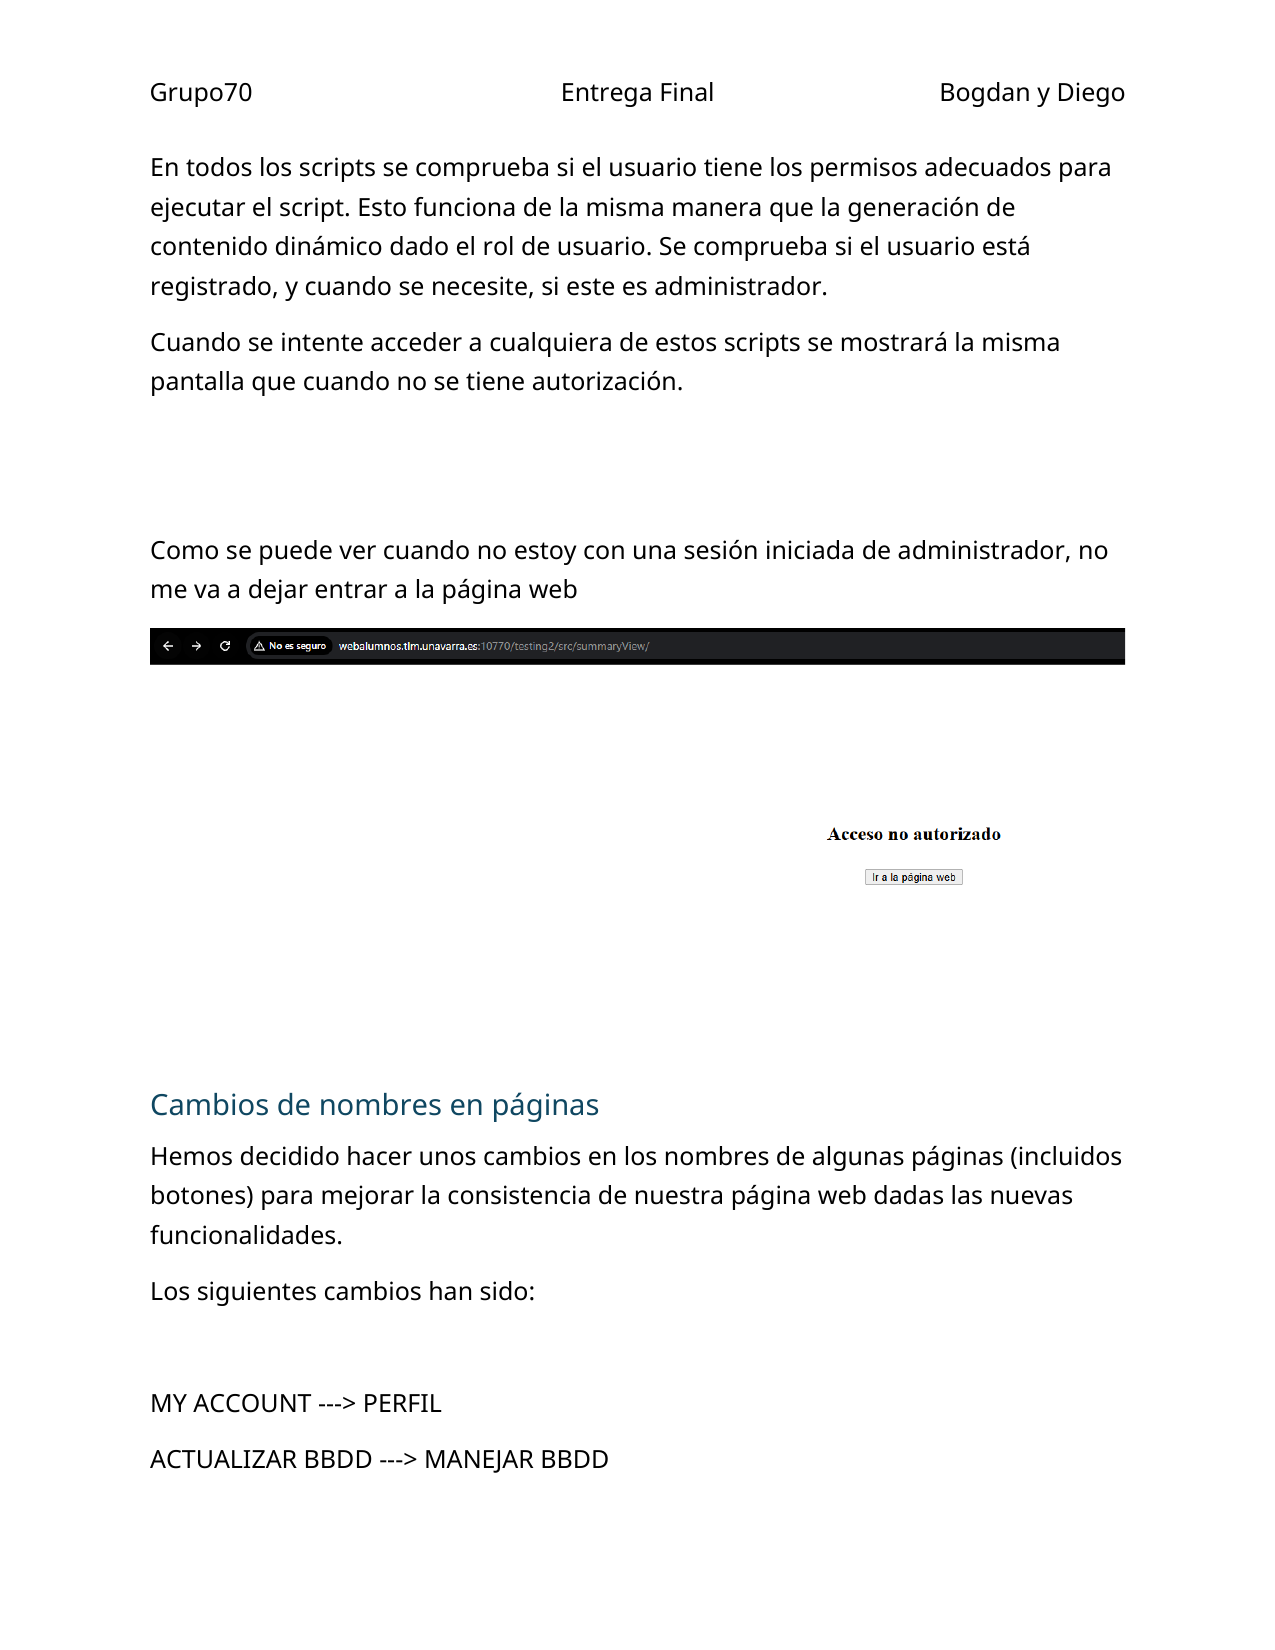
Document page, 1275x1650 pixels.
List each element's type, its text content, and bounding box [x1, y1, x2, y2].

text En todos los scripts se comprueba si el usuario tiene los permisos adecuados para ejecutar el script. Esto funciona de la misma manera que la generación de contenido dinámico dado el rol de usuario. Se comprueba si el usuario está registrado, y cuando se necesite, si este es administrador. [150, 150, 1125, 302]
text Hemos decidido hacer unos cambios en los nombres de algunas páginas (incluidos botones) para mejorar la consistencia de nuestra página web dadas las nuevas funcionalidades. [150, 1138, 1125, 1251]
text Cuando se intente acceder a cualquiera de estos scripts se mostrará la misma pantalla que cuando no se tiene autorización. [150, 324, 1125, 398]
text Como se puede ver cuando no estoy con una sesión iniciada de administrador, no me va a dejar entrar a la página web [150, 532, 1125, 606]
text ACTUALIZAR BBDD ---> MANEJAR BBDD [150, 1442, 1125, 1476]
text MY ACCOUNT ---> PERFIL [150, 1386, 1125, 1420]
subtitle Cambios de nombres en páginas [150, 1084, 1125, 1124]
text Los siguientes cambios han sido: [150, 1273, 1125, 1307]
